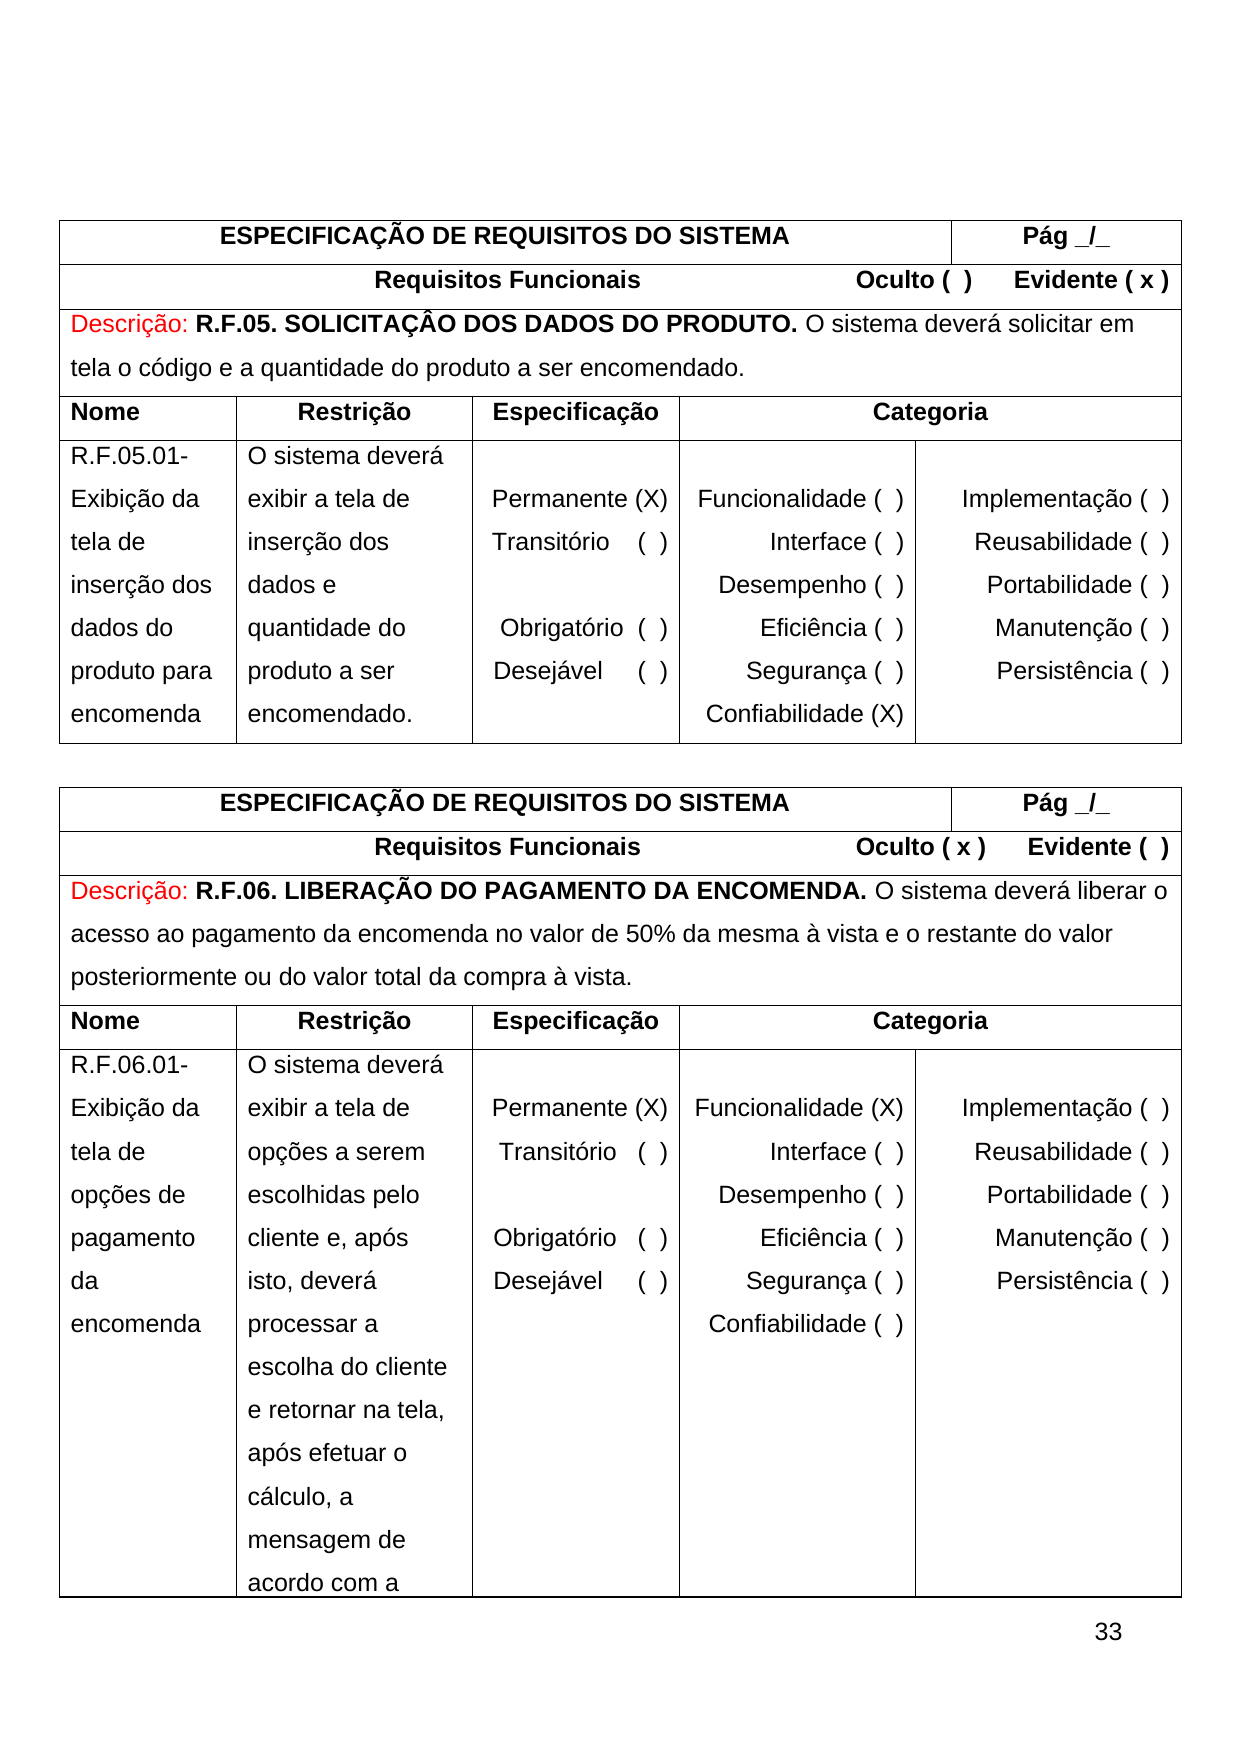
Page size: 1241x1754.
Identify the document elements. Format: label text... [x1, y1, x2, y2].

table_cell Funcionalidade (X) Interface ( ) Desempenho ( ) Eficiência ( ) Segurança ( ) Confiabilidade ( ) [680, 1050, 915, 1596]
table_cell R.F.05.01- Exibição da tela de inserção dos dados do produto para encomenda [60, 441, 236, 742]
table_cell Nome [60, 397, 236, 440]
table_cell Nome [60, 1006, 236, 1049]
table_cell Funcionalidade ( ) Interface ( ) Desempenho ( ) Eficiência ( ) Segurança ( ) Confiabilidade (X) [680, 441, 915, 742]
table_header ESPECIFICAÇÃO DE REQUISITOS DO SISTEMA [60, 788, 951, 831]
table_cell O sistema deverá exibir a tela de opções a serem escolhidas pelo cliente e, após isto, deverá processar a escolha do cliente e retornar na tela, após efetuar o cálculo, a mensagem de acordo com a [237, 1050, 472, 1596]
table_header Pág _/_ [952, 788, 1181, 831]
table_cell Categoria [680, 397, 1181, 440]
table_cell Descrição: R.F.06. LIBERAÇÃO DO PAGAMENTO DA ENCOMENDA. O sistema deverá liberar o acesso ao pagamento da encomenda no valor de 50% da mesma à vista e o restante do valor posteriormente ou do valor total da compra à vista. [60, 876, 1181, 1005]
table_cell Requisitos Funcionais Oculto ( ) Evidente ( x ) [60, 265, 1181, 308]
table_cell Implementação ( ) Reusabilidade ( ) Portabilidade ( ) Manutenção ( ) Persistência ( ) [916, 441, 1181, 742]
table_cell Permanente (X) Transitório ( ) Obrigatório ( ) Desejável ( ) [473, 441, 679, 742]
table_cell Descrição: R.F.05. SOLICITAÇÂO DOS DADOS DO PRODUTO. O sistema deverá solicitar em tela o código e a quantidade do produto a ser encomendado. [60, 310, 1181, 396]
table_cell Requisitos Funcionais Oculto ( x ) Evidente ( ) [60, 832, 1181, 875]
table_header ESPECIFICAÇÃO DE REQUISITOS DO SISTEMA [60, 221, 951, 264]
table_cell Especificação [473, 397, 679, 440]
table_cell Categoria [680, 1006, 1181, 1049]
table_header Pág _/_ [952, 221, 1181, 264]
table_cell O sistema deverá exibir a tela de inserção dos dados e quantidade do produto a ser encomendado. [237, 441, 472, 742]
table_cell Restrição [237, 397, 472, 440]
table_cell Implementação ( ) Reusabilidade ( ) Portabilidade ( ) Manutenção ( ) Persistência ( ) [916, 1050, 1181, 1596]
table_cell R.F.06.01- Exibição da tela de opções de pagamento da encomenda [60, 1050, 236, 1596]
table_cell Especificação [473, 1006, 679, 1049]
table_cell Permanente (X) Transitório ( ) Obrigatório ( ) Desejável ( ) [473, 1050, 679, 1596]
table_cell Restrição [237, 1006, 472, 1049]
